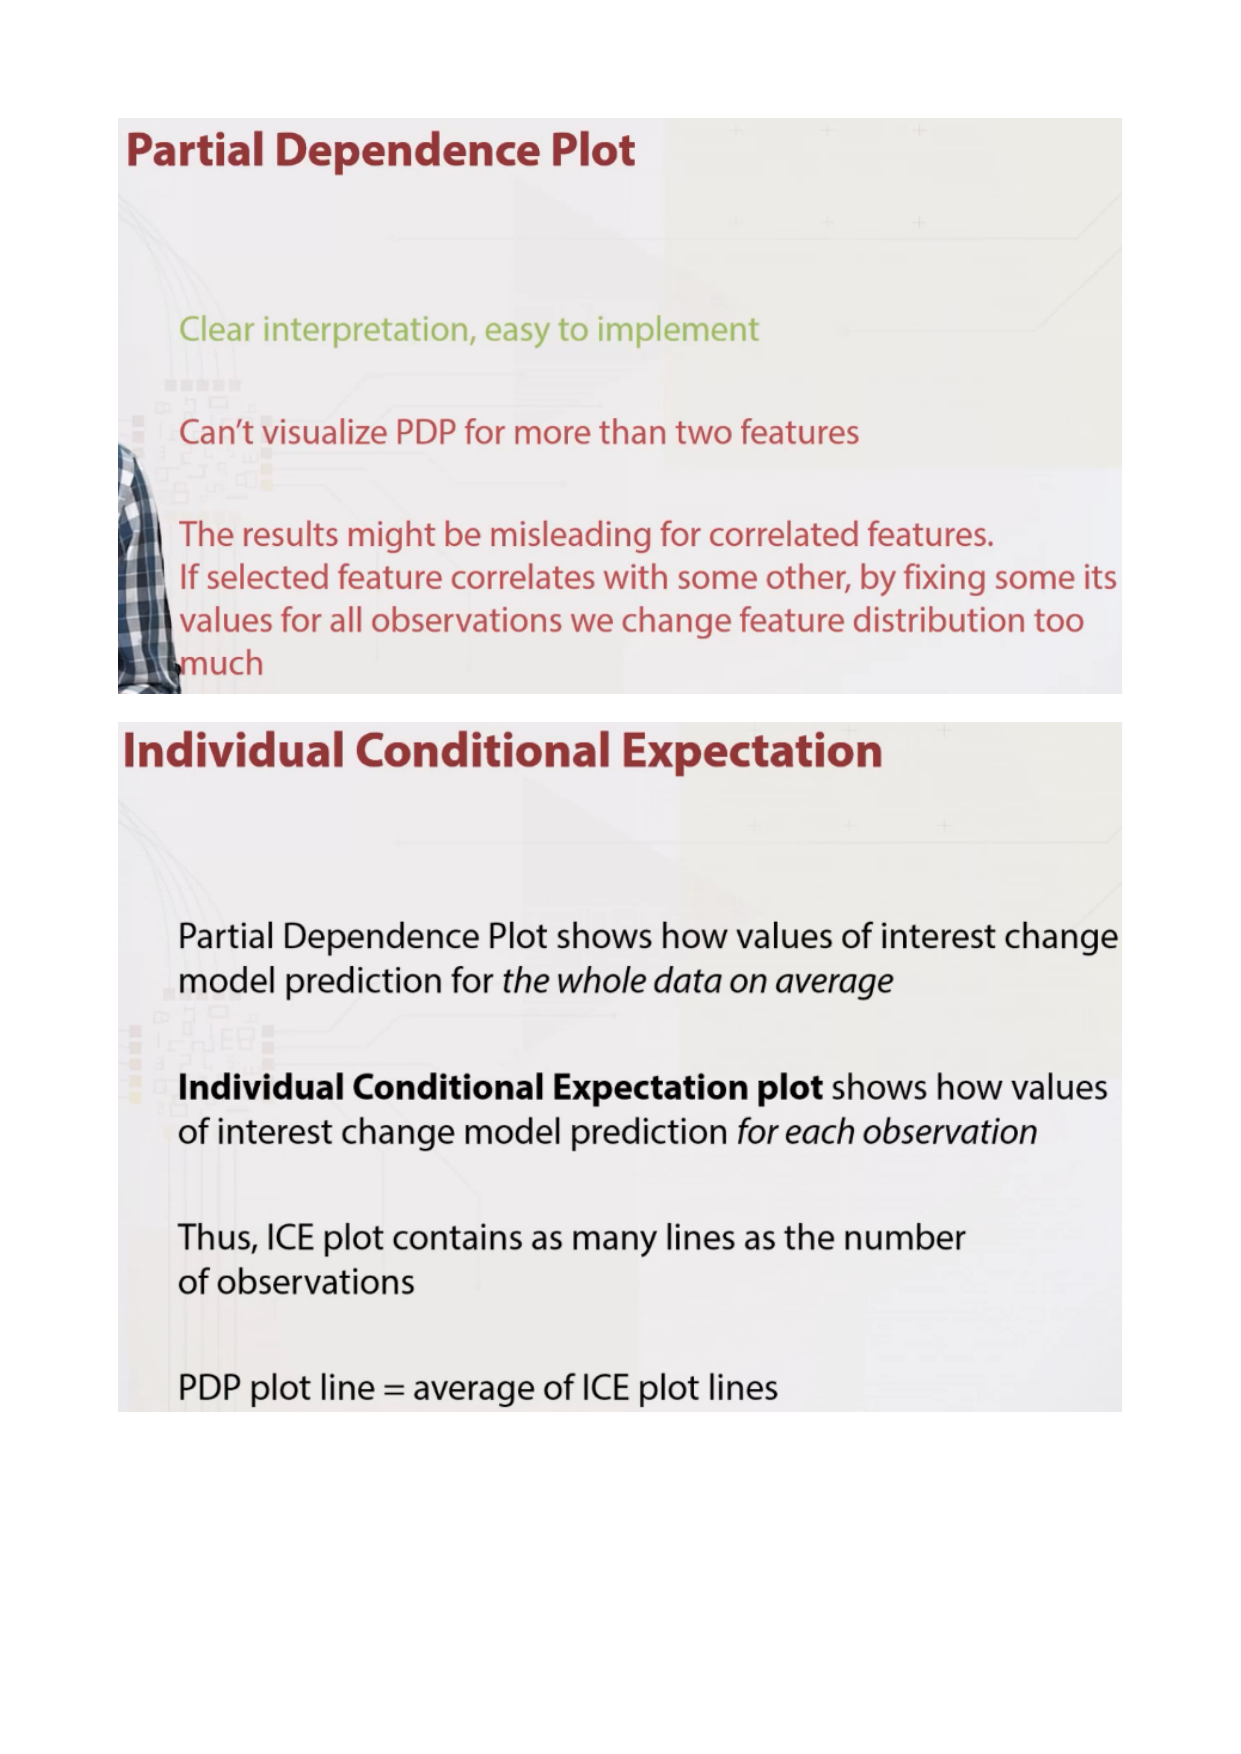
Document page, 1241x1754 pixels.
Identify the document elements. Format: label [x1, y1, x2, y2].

picture [118, 118, 1123, 694]
picture [118, 722, 1123, 1412]
